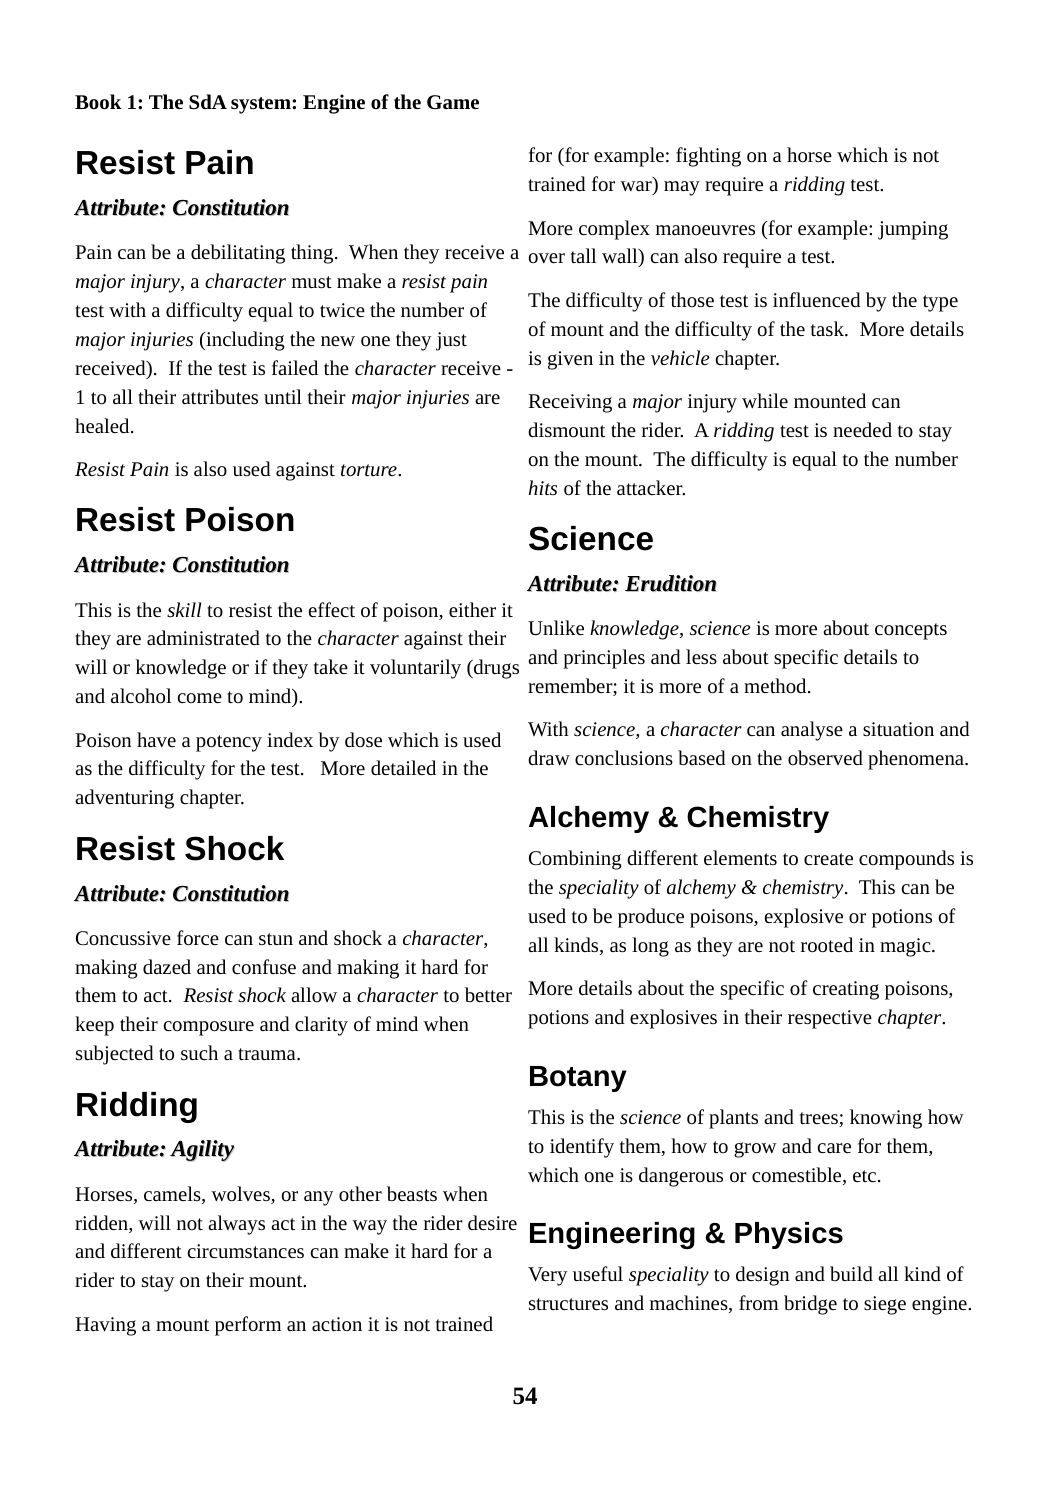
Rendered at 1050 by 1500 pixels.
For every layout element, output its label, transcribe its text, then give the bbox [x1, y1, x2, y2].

text More details about the specific of creating poisons, potions and explosives in their respective chapter. [528, 976, 975, 1029]
text With science, a character can analyse a situation and draw conclusions based on the observed phenomena. [528, 717, 975, 770]
text Poison have a potency index by dose which is used as the difficulty for the test. More detailed in the adventuring chapter. [75, 727, 522, 809]
text Horses, camels, wolves, or any other beasts when ridden, will not always act in the way the rider desire and different circumstances can make it hard for a rider to stay on their mount. [75, 1182, 522, 1292]
text Concussive force can stun and shock a character, making dazed and confuse and making it hard for them to act. Resist shock allow a character to better keep their composure and clarity of mind when subjected to such a trauma. [75, 926, 522, 1065]
text This is the science of plants and trees; knowing how to identify them, how to grow and care for them, which one is dangerous or comestible, etc. [528, 1105, 975, 1187]
text Combining different elements to create compounds is the speciality of alchemy & chemistry. This can be used to be produce poisons, explosive or potions of all kinds, as long as they are not rooted in magic. [528, 846, 975, 957]
text Attribute: Erudition [528, 570, 975, 596]
subtitle Science [528, 519, 975, 557]
text Attribute: Constitution [75, 551, 522, 578]
text Receiving a major injury while mounted can dismount the rider. A ridding test is needed to stay on the mount. The difficulty is equal to the number hits of the attacker. [528, 389, 975, 500]
text Pain can be a debilitating thing. When they receive a major injury, a character must make a resist pain test with a difficulty equal to twice the number of major injuries (including the new one they just received). If the test is failed the character receive -1 to all their attributes until their major injuries are healed. [75, 240, 522, 438]
subtitle Resist Poison [75, 500, 522, 539]
text for (for example: fighting on a horse which is not trained for war) may require a ridding test. [528, 143, 975, 196]
text This is the skill to resist the effect of poison, either it they are administrated to the character against their will or knowledge or if they take it voluntarily (drugs and alcohol come to mind). [75, 597, 522, 708]
text Very useful speciality to design and build all kind of structures and machines, from bridge to siege engine. [528, 1262, 975, 1315]
subtitle Resist Pain [75, 143, 522, 182]
subtitle Resist Shock [75, 829, 522, 867]
text Having a mount perform an action it is not trained [75, 1312, 522, 1336]
subtitle Alchemy & Chemistry [528, 800, 975, 833]
text Unlike knowledge, science is more about concepts and principles and less about specific details to remember; it is more of a method. [528, 616, 975, 698]
text Attribute: Agility [75, 1136, 522, 1162]
text Attribute: Constitution [75, 879, 522, 906]
text Attribute: Constitution [75, 194, 522, 221]
subtitle Ridding [75, 1084, 522, 1123]
text Resist Pain is also used against torture. [75, 457, 522, 481]
text More complex manoeuvres (for example: jumping over tall wall) can also require a test. [528, 216, 975, 268]
text The difficulty of those test is influenced by the type of mount and the difficulty of the task. More details is given in the vehicle chapter. [528, 288, 975, 370]
subtitle Engineering & Physics [528, 1216, 975, 1250]
subtitle Botany [528, 1059, 975, 1092]
